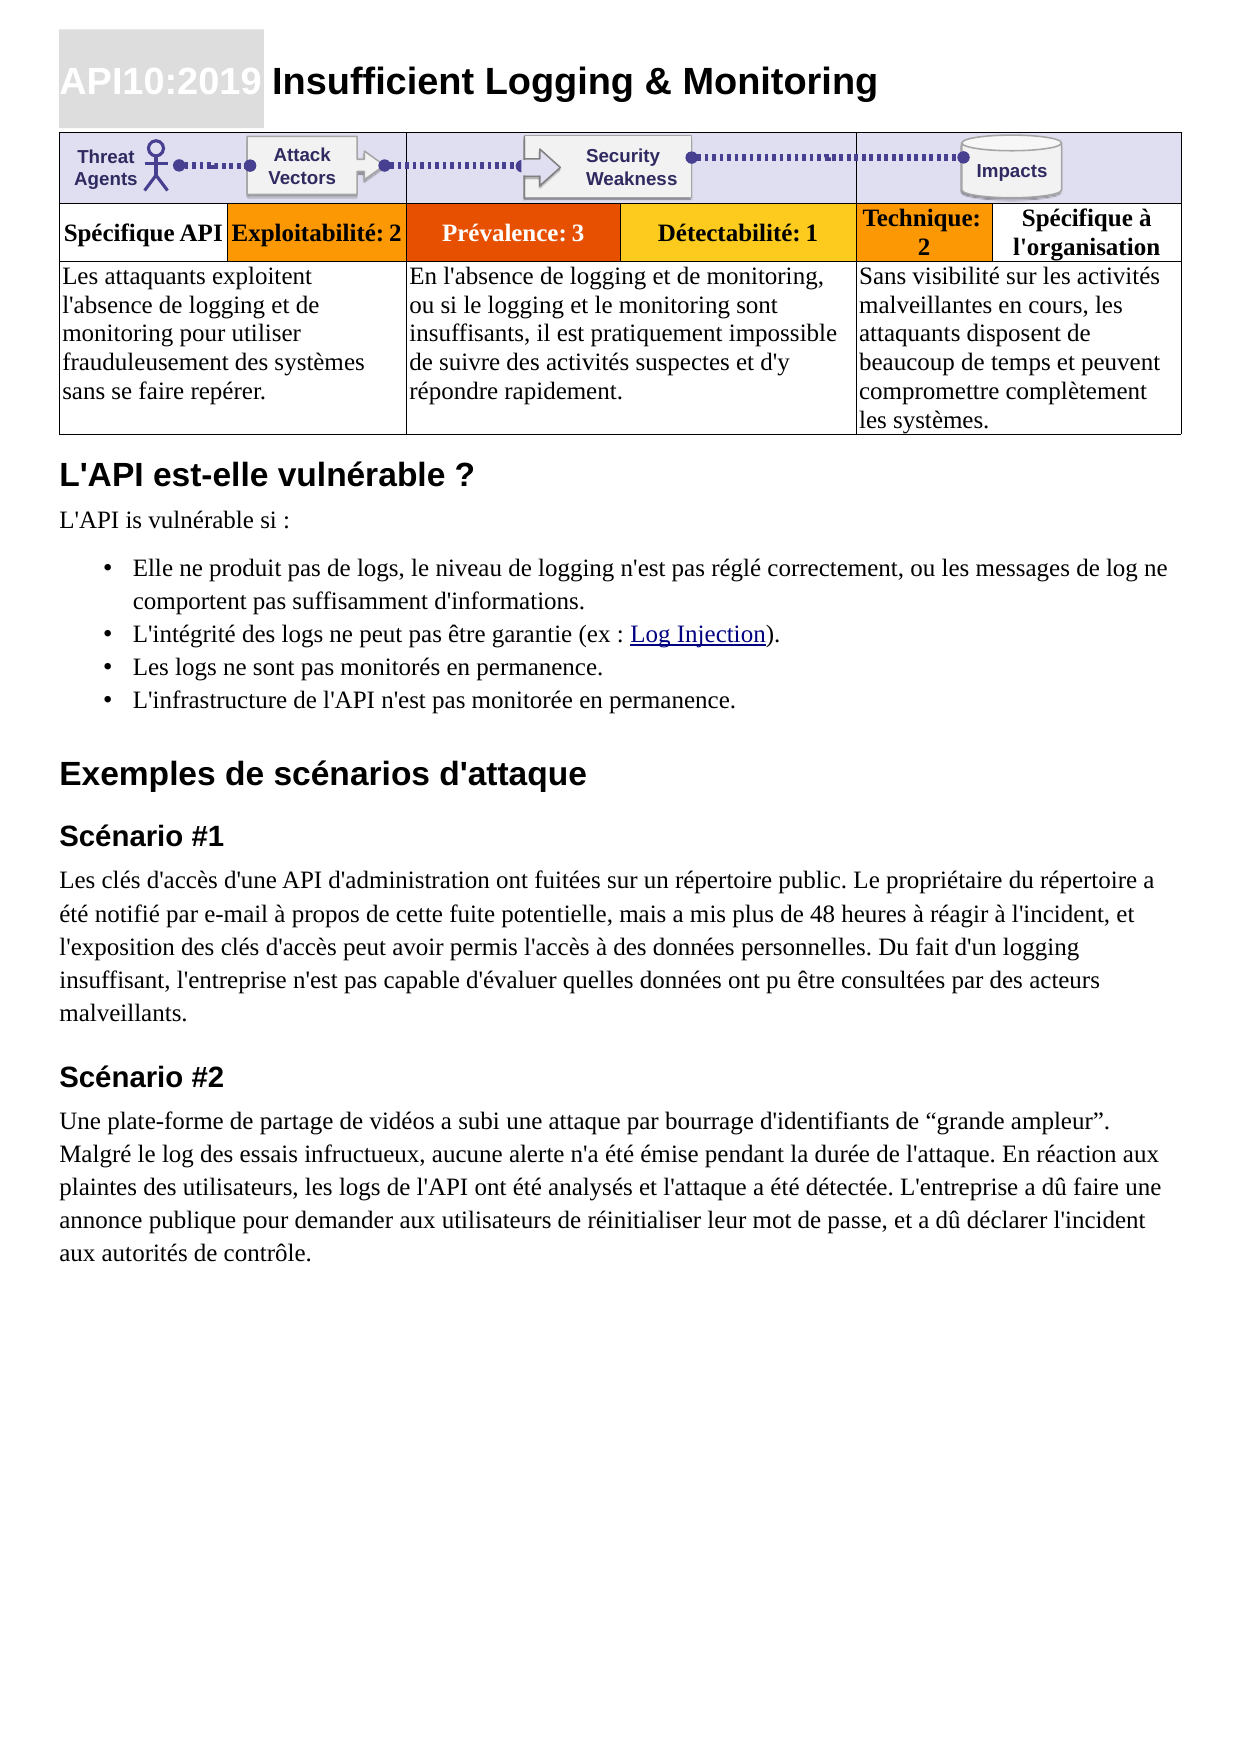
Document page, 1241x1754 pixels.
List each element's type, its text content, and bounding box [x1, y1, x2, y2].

list Elle ne produit pas de logs, le niveau de logging n'est pas réglé correctement, ou les messages de log ne comportent pas suffisamment d'informations. [103, 553, 1181, 615]
subtitle Scénario #2 [59, 1060, 1181, 1094]
table_header [857, 133, 992, 203]
table_cell En l'absence de logging et de monitoring, ou si le logging et le monitoring sont insuffisants, il est pratiquement impossible de suivre des activités suspectes et d'y répondre rapidement. [407, 262, 856, 433]
table_cell Prévalence: 3 [407, 204, 620, 261]
text Une plate-forme de partage de vidéos a subi une attaque par bourrage d'identifiants de “grande ampleur”. Malgré le log des essais infructueux, aucune alerte n'a été émise pendant la durée de l'attaque. En réaction aux plaintes des utilisateurs, les logs de l'API ont été analysés et l'attaque a été détectée. L'entreprise a dû faire une annonce publique pour demander aux utilisateurs de réinitialiser leur mot de passe, et a dû déclarer l'incident aux autorités de contrôle. [59, 1106, 1181, 1267]
subtitle L'API est-elle vulnérable ? [59, 454, 1181, 493]
table_cell Sans visibilité sur les activités malveillantes en cours, les attaquants disposent de beaucoup de temps et peuvent compromettre complètement les systèmes. [857, 262, 1181, 433]
list L'infrastructure de l'API n'est pas monitorée en permanence. [103, 685, 1181, 714]
table_cell Technique: 2 [857, 204, 992, 261]
subtitle Scénario #1 [59, 819, 1181, 853]
text L'API is vulnérable si : [59, 506, 1181, 534]
table_cell Spécifique API [60, 204, 227, 261]
table_header [992, 133, 1181, 203]
table_header [227, 133, 406, 203]
table_header [60, 133, 227, 203]
subtitle Exemples de scénarios d'attaque [59, 754, 1181, 792]
list Les logs ne sont pas monitorés en permanence. [103, 652, 1181, 681]
list L'intégrité des logs ne peut pas être garantie (ex : Log Injection). [103, 619, 1181, 648]
table_cell Les attaquants exploitent l'absence de logging et de monitoring pour utiliser frauduleusement des systèmes sans se faire repérer. [60, 262, 406, 433]
table_cell Détectabilité: 1 [621, 204, 856, 261]
table_header [620, 133, 856, 203]
table_cell Exploitabilité: 2 [228, 204, 406, 261]
table_cell Spécifique à l'organisation [993, 204, 1181, 261]
table_header [407, 133, 620, 203]
text Les clés d'accès d'une API d'administration ont fuitées sur un répertoire public. Le propriétaire du répertoire a été notifié par e-mail à propos de cette fuite potentielle, mais a mis plus de 48 heures à réagir à l'incident, et l'exposition des clés d'accès peut avoir permis l'accès à des données personnelles. Du fait d'un logging insuffisant, l'entreprise n'est pas capable d'évaluer quelles données ont pu être consultées par des acteurs malveillants. [59, 866, 1181, 1026]
